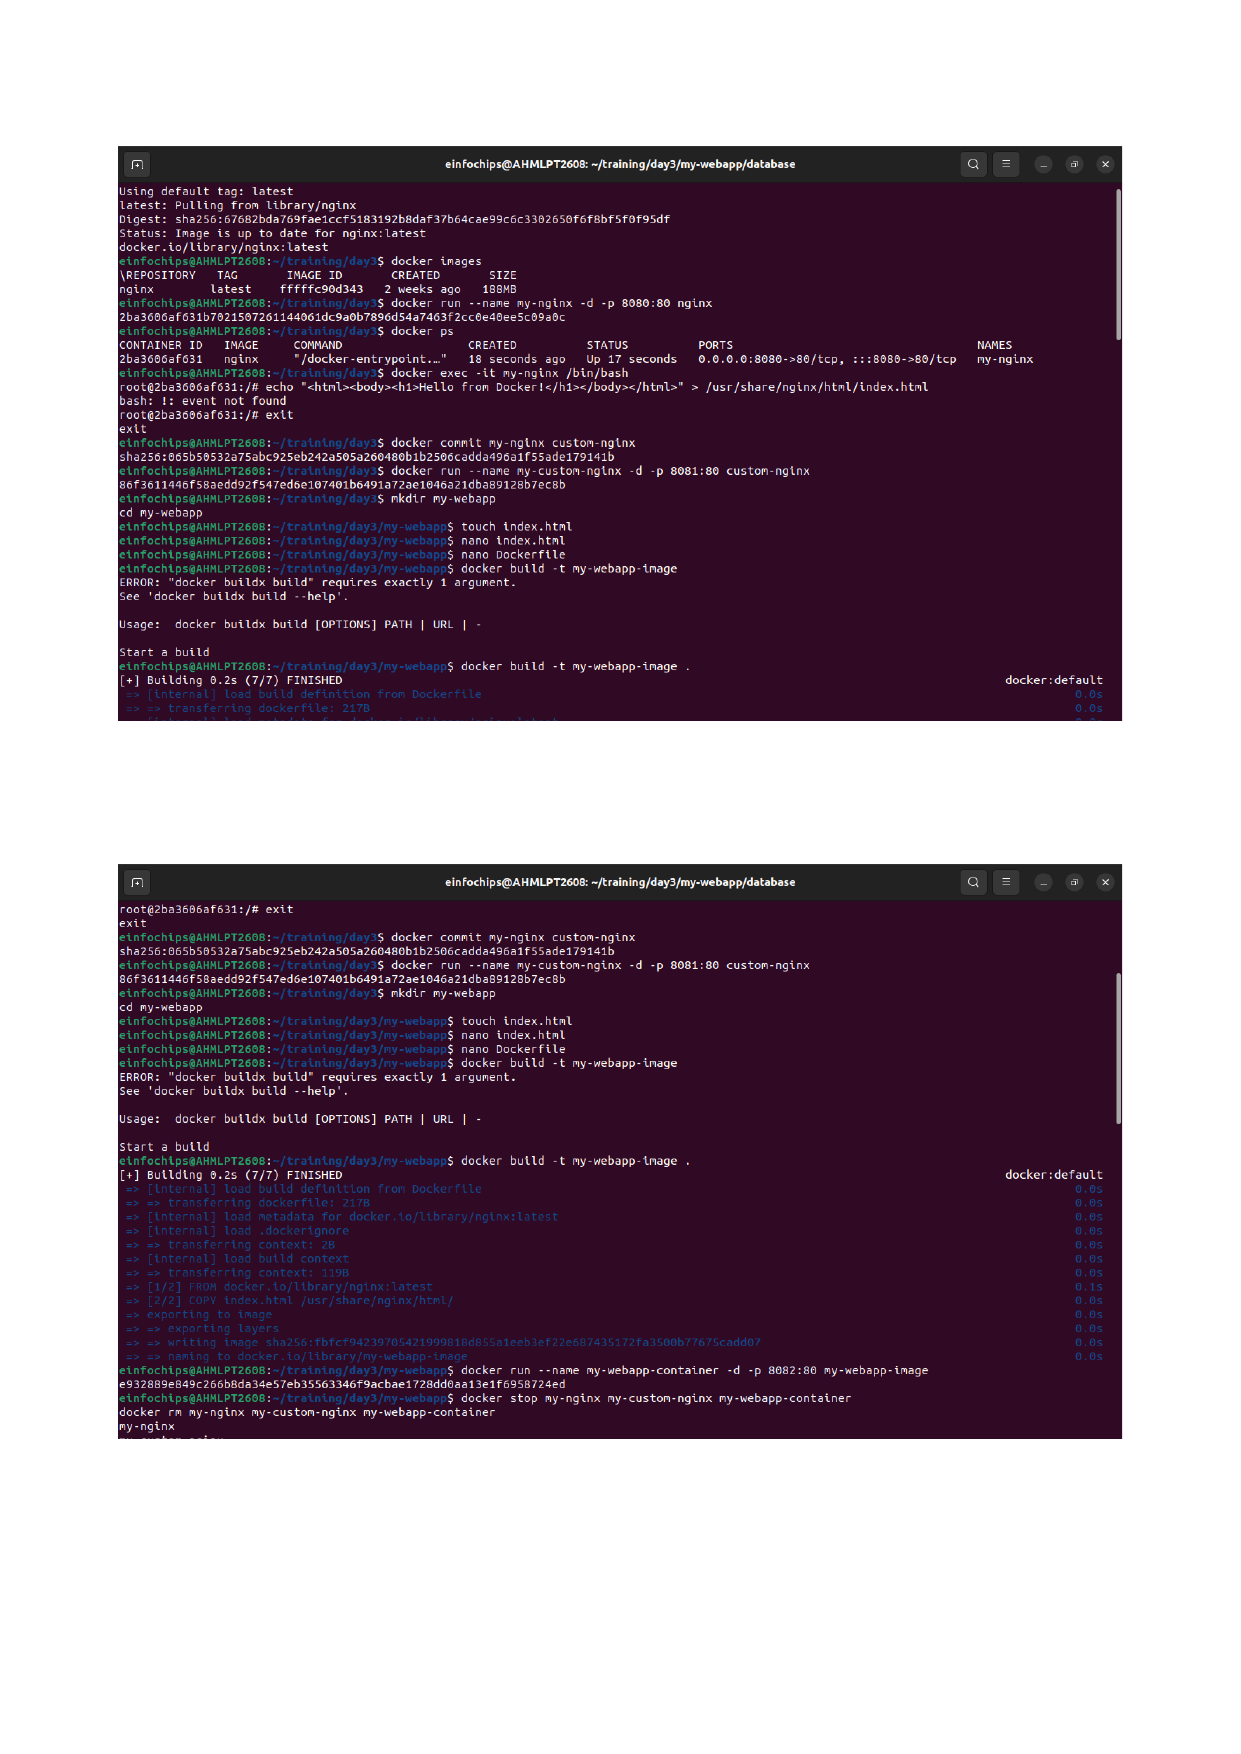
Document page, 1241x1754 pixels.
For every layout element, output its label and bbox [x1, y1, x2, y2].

picture [118, 146, 1123, 721]
picture [118, 864, 1123, 1439]
